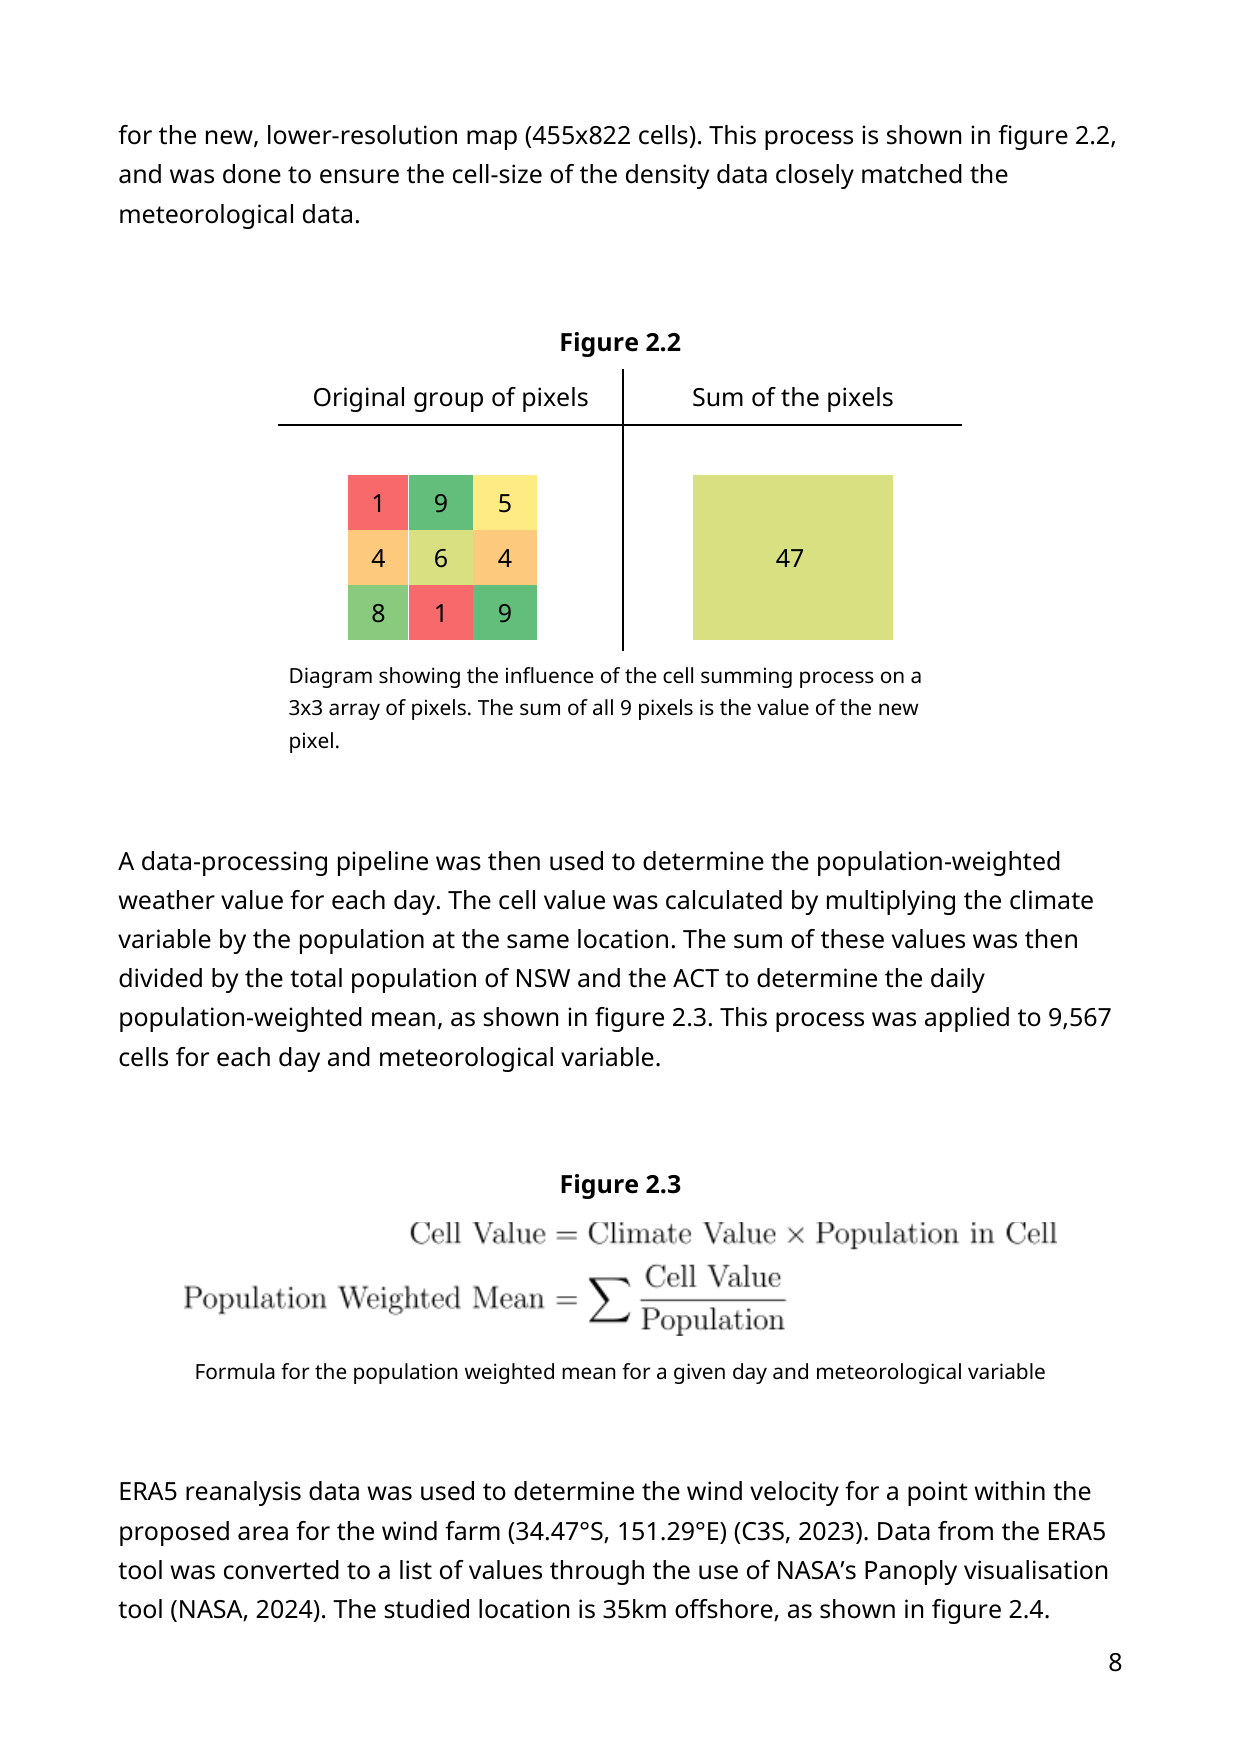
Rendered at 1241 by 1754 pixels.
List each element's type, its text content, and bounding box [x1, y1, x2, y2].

table_cell [693, 585, 754, 640]
table_header [693, 475, 754, 530]
text ERA5 reanalysis data was used to determine the wind velocity for a point within the proposed area for the wind farm (34.47°S, 151.29°E) (C3S, 2023). Data from the ERA5 tool was converted to a list of values through the use of NASA’s Panoply visualisation tool (NASA, 2024). The studied location is 35km offshore, as shown in figure 2.4. [118, 1474, 1122, 1626]
table_cell Sum of the pixels [624, 369, 962, 424]
picture [183, 1222, 1057, 1336]
table_cell 1 [409, 585, 473, 640]
table_cell 6 [409, 530, 473, 585]
table_header [826, 475, 893, 530]
table_cell Original group of pixels [278, 369, 622, 424]
table_cell [693, 530, 754, 585]
table_cell 4 [348, 530, 408, 585]
table_header 5 [473, 475, 537, 530]
table_header [754, 475, 826, 530]
table_cell 9 [473, 585, 537, 640]
table_cell 47 [754, 530, 826, 585]
text for the new, lower-resolution map (455x822 cells). This process is shown in figure 2.2, and was done to ensure the cell-size of the density data closely matched the meteorological data. [118, 118, 1122, 230]
table_cell 4 [473, 530, 537, 585]
table_header 9 [409, 475, 473, 530]
table_header Figure 2.2 [278, 314, 962, 369]
table_cell [826, 585, 893, 640]
table_cell 8 [348, 585, 408, 640]
table_header 1 [348, 475, 408, 530]
table_cell Diagram showing the influence of the cell summing process on a 3x3 array of pixels. The sum of all 9 pixels is the value of the new pixel. [278, 651, 962, 765]
table_cell [278, 426, 622, 651]
text A data-processing pipeline was then used to determine the population-weighted weather value for each day. The cell value was calculated by multiplying the climate variable by the population at the same location. The sum of these values was then divided by the total population of NSW and the ACT to determine the daily population-weighted mean, as shown in figure 2.3. This process was applied to 9,567 cells for each day and meteorological variable. [118, 843, 1122, 1073]
table_cell [754, 585, 826, 640]
table_cell [624, 426, 962, 651]
table_cell Formula for the population weighted mean for a given day and meteorological variable [118, 1346, 1122, 1396]
table_header Figure 2.3 [118, 1157, 1122, 1212]
table_cell [118, 1212, 1122, 1346]
table_cell [826, 530, 893, 585]
